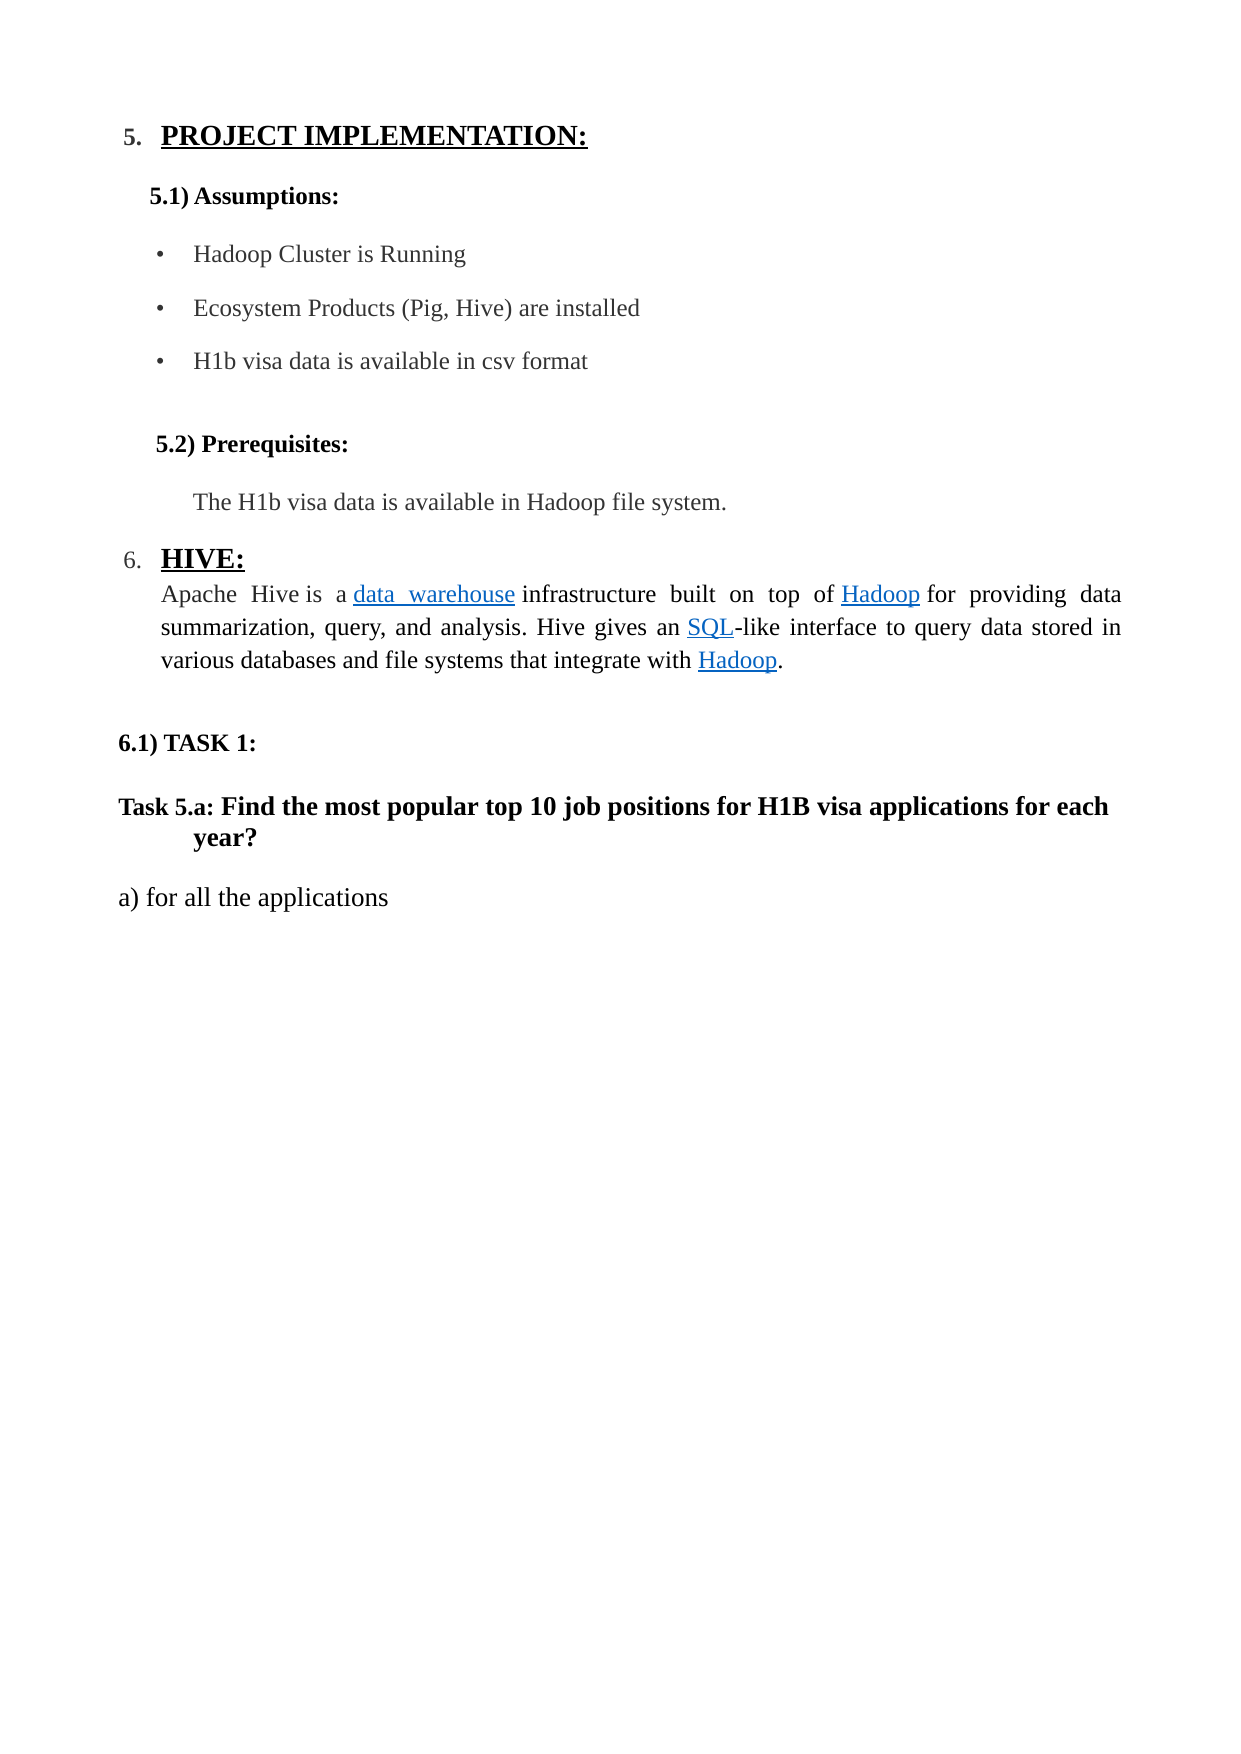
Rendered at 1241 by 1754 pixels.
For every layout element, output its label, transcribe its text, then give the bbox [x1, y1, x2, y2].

text The H1b visa data is available in Hadoop file system. [118, 487, 1122, 516]
subtitle 6.1) TASK 1: [118, 728, 1122, 757]
list HIVE: Apache Hive is a data warehouse infrastructure built on top of Hadoop for providing data summarization, query, and analysis. Hive gives an SQL-like interface to query data stored in various databases and file systems that integrate with Hadoop. [123, 541, 1122, 674]
list Hadoop Cluster is Running [156, 239, 1122, 267]
subtitle Task 5.a: Find the most popular top 10 job positions for H1B visa applications for each year? [118, 790, 1122, 852]
subtitle 5.1) Assumptions: [118, 181, 1122, 209]
subtitle 5.2) Prerequisites: [156, 429, 1122, 458]
list Ecosystem Products (Pig, Hive) are installed [156, 293, 1122, 321]
subtitle PROJECT IMPLEMENTATION: [123, 118, 1122, 152]
list H1b visa data is available in csv format [156, 346, 1122, 375]
text a) for all the applications [118, 881, 1122, 912]
